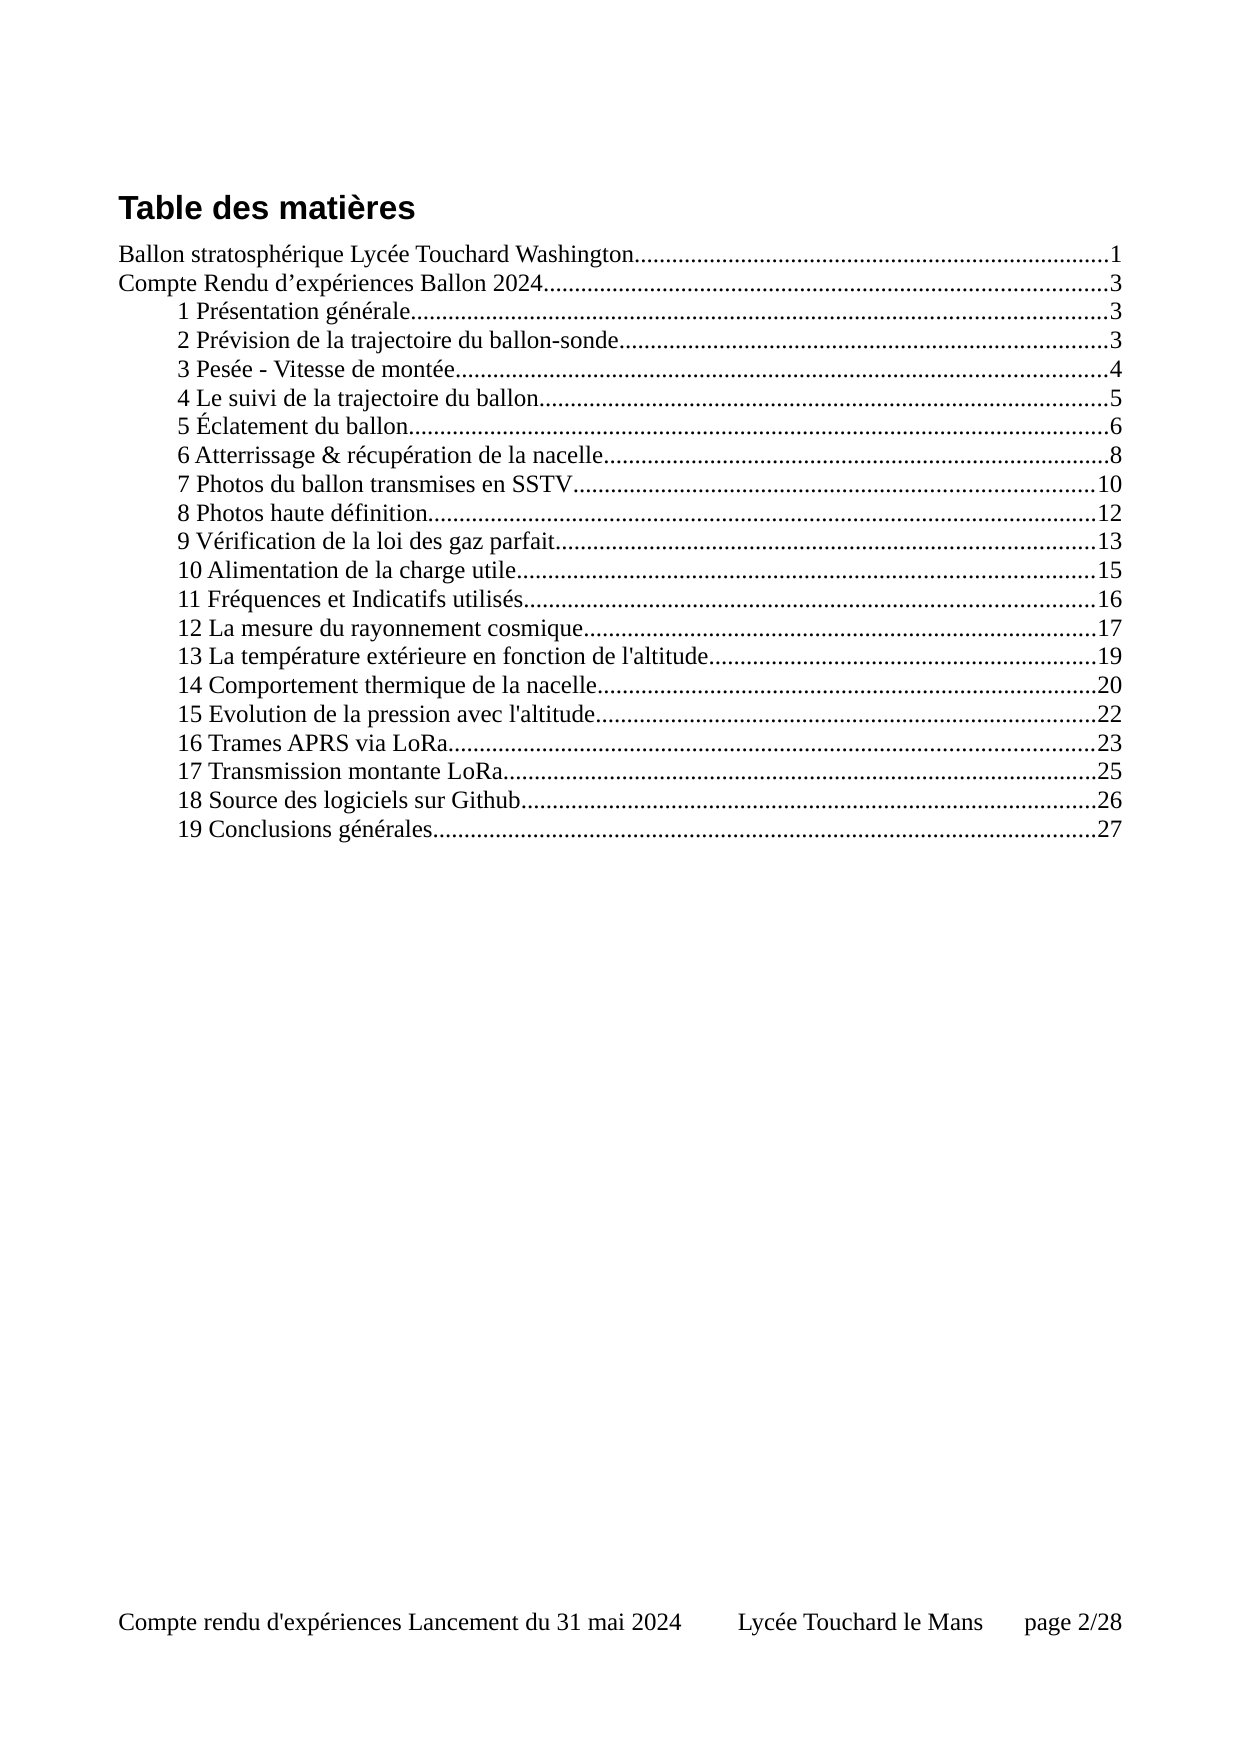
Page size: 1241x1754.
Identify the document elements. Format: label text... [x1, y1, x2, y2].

text 8 Photos haute définition 12 [177, 498, 1122, 526]
text 17 Transmission montante LoRa 25 [177, 756, 1122, 785]
text 7 Photos du ballon transmises en SSTV 10 [177, 469, 1122, 498]
text 10 Alimentation de la charge utile 15 [177, 555, 1122, 584]
text 4 Le suivi de la trajectoire du ballon 5 [177, 383, 1122, 411]
text 13 La température extérieure en fonction de l'altitude 19 [177, 641, 1122, 670]
text 19 Conclusions générales 27 [177, 814, 1122, 843]
text 1 Présentation générale 3 [177, 296, 1122, 325]
text Compte Rendu d’expériences Ballon 2024 3 [118, 268, 1122, 296]
text 5 Éclatement du ballon 6 [177, 411, 1122, 440]
text 2 Prévision de la trajectoire du ballon-sonde 3 [177, 325, 1122, 354]
text 3 Pesée - Vitesse de montée 4 [177, 354, 1122, 383]
text 11 Fréquences et Indicatifs utilisés 16 [177, 584, 1122, 613]
text 6 Atterrissage & récupération de la nacelle 8 [177, 440, 1122, 469]
text 9 Vérification de la loi des gaz parfait 13 [177, 526, 1122, 555]
text Ballon stratosphérique Lycée Touchard Washington 1 [118, 239, 1122, 268]
text 16 Trames APRS via LoRa 23 [177, 728, 1122, 756]
text 18 Source des logiciels sur Github 26 [177, 785, 1122, 814]
subtitle Table des matières [118, 188, 1122, 226]
text 15 Evolution de la pression avec l'altitude 22 [177, 699, 1122, 728]
text 12 La mesure du rayonnement cosmique 17 [177, 613, 1122, 641]
text 14 Comportement thermique de la nacelle 20 [177, 670, 1122, 699]
